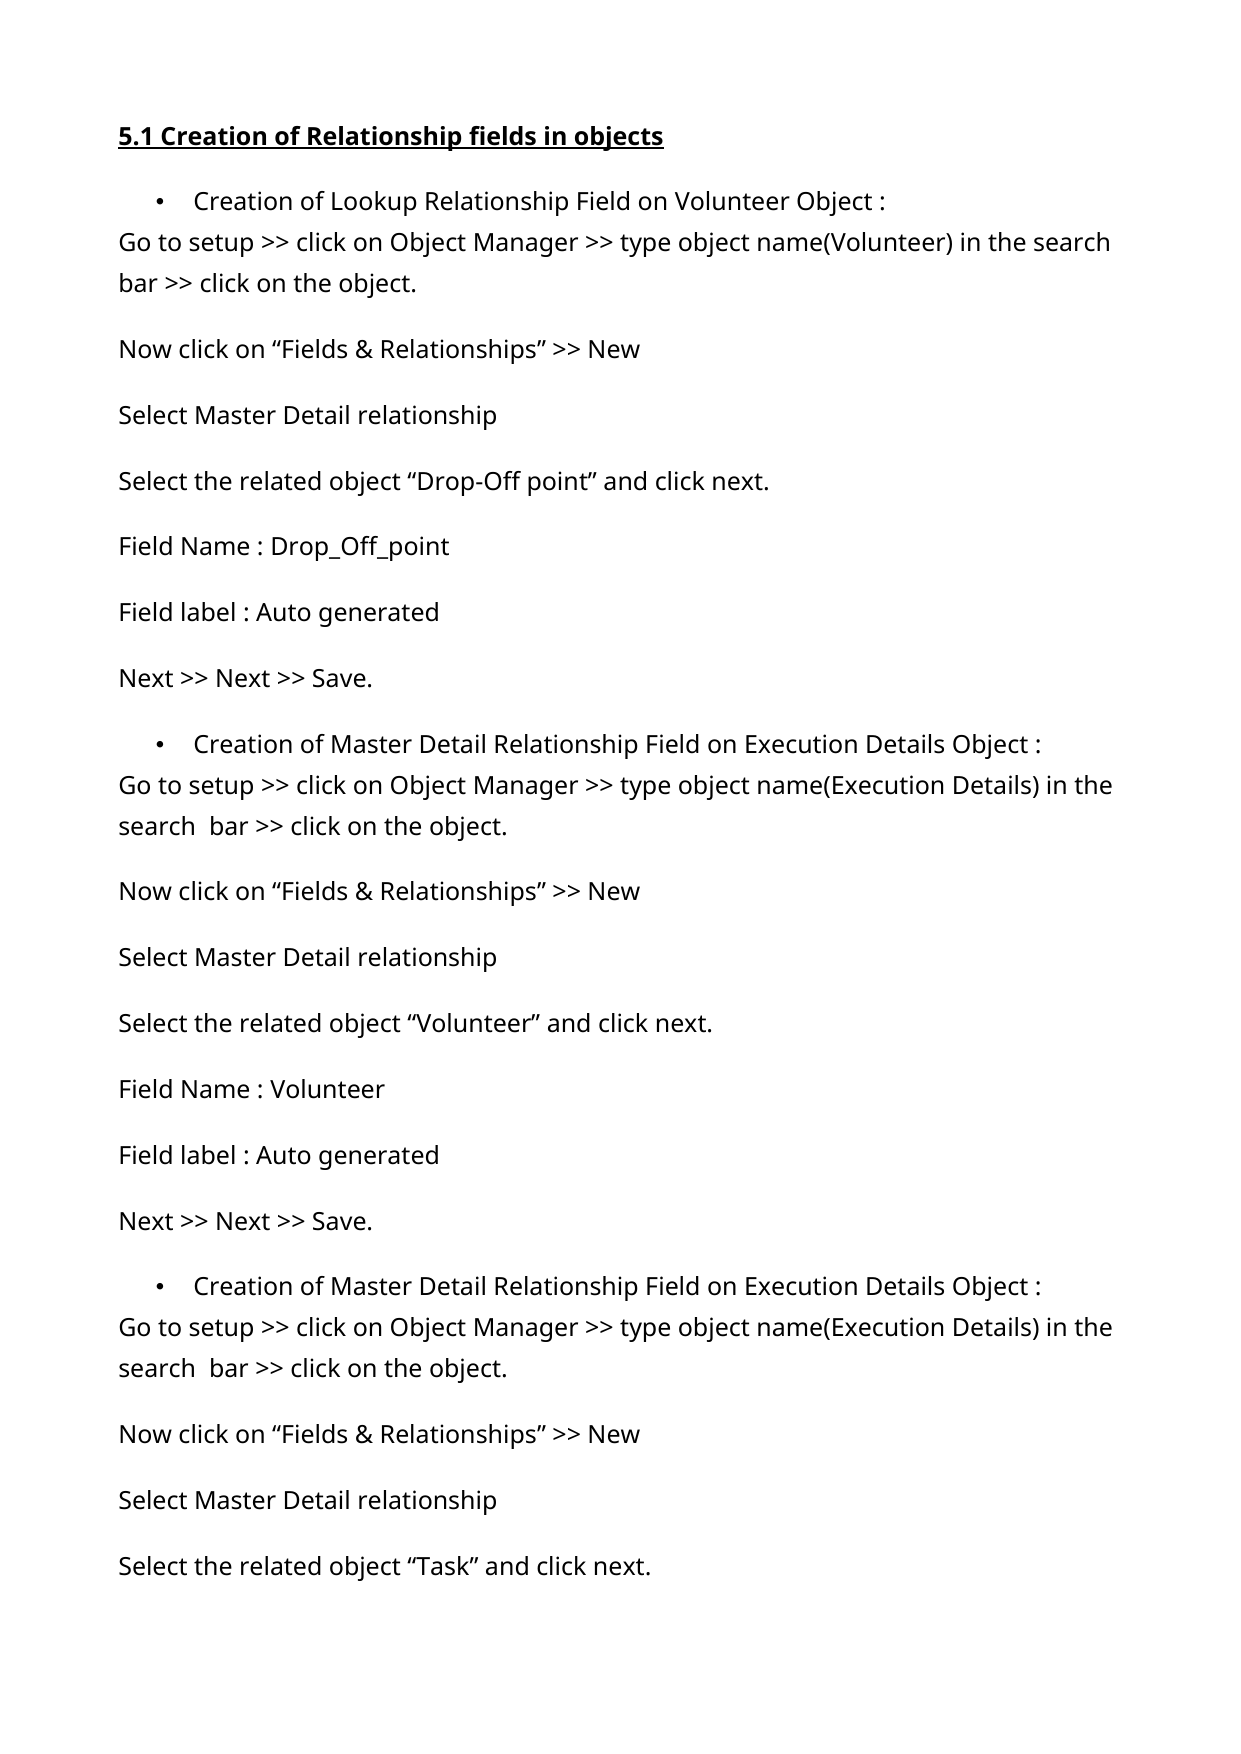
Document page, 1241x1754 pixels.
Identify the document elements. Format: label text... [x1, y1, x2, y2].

text Go to setup >> click on Object Manager >> type object name(Execution Details) in the search bar >> click on the object. [118, 1310, 1122, 1385]
text Select Master Detail relationship [118, 397, 1122, 431]
text Next >> Next >> Save. [118, 661, 1122, 695]
text Now click on “Fields & Relationships” >> New [118, 1416, 1122, 1451]
text Select the related object “Drop-Off point” and click next. [118, 463, 1122, 497]
text Go to setup >> click on Object Manager >> type object name(Volunteer) in the search bar >> click on the object. [118, 225, 1122, 300]
list Creation of Master Detail Relationship Field on Execution Details Object : [156, 1269, 1122, 1303]
text Next >> Next >> Save. [118, 1203, 1122, 1237]
text Select the related object “Task” and click next. [118, 1548, 1122, 1582]
list Creation of Lookup Relationship Field on Volunteer Object : [156, 184, 1122, 218]
text 5.1 Creation of Relationship fields in objects [118, 118, 1122, 152]
list Creation of Master Detail Relationship Field on Execution Details Object : [156, 726, 1122, 761]
text Field Name : Volunteer [118, 1071, 1122, 1106]
text Field Name : Drop_Off_point [118, 529, 1122, 563]
text Now click on “Fields & Relationships” >> New [118, 331, 1122, 366]
text Field label : Auto generated [118, 595, 1122, 629]
text Select the related object “Volunteer” and click next. [118, 1006, 1122, 1040]
text Now click on “Fields & Relationships” >> New [118, 874, 1122, 908]
text Field label : Auto generated [118, 1137, 1122, 1171]
text Select Master Detail relationship [118, 1482, 1122, 1516]
text Select Master Detail relationship [118, 940, 1122, 974]
text Go to setup >> click on Object Manager >> type object name(Execution Details) in the search bar >> click on the object. [118, 767, 1122, 842]
